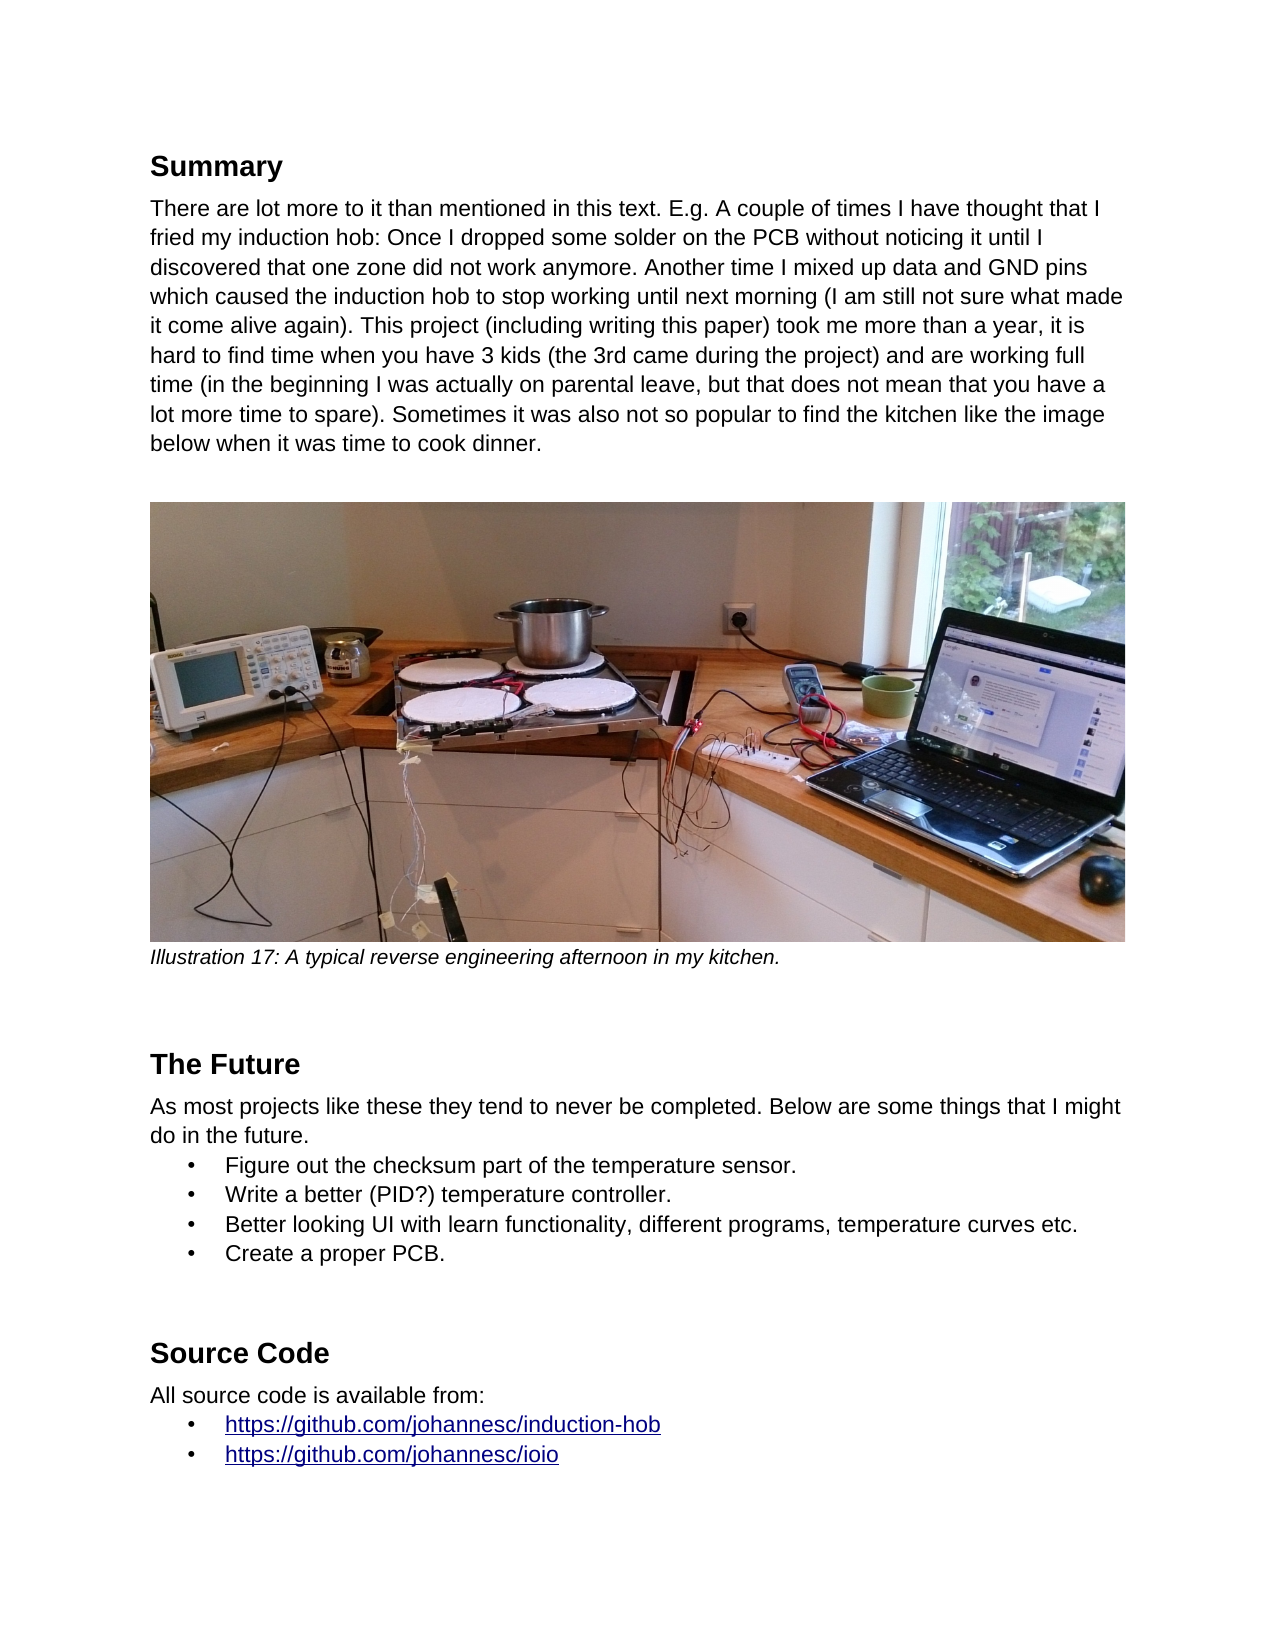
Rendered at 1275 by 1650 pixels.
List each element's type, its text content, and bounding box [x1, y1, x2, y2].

list Write a better (PID?) temperature controller. [187, 1182, 1125, 1208]
text Illustration 17: A typical reverse engineering afternoon in my kitchen. [150, 942, 1125, 968]
subtitle Source Code [150, 1337, 1125, 1369]
text As most projects like these they tend to never be completed. Below are some things that I might do in the future. [150, 1094, 1125, 1149]
text All source code is available from: [150, 1383, 1125, 1408]
list Better looking UI with learn functionality, different programs, temperature curves etc. [187, 1211, 1125, 1237]
subtitle Summary [150, 150, 1125, 183]
text There are lot more to it than mentioned in this text. E.g. A couple of times I have thought that I fried my induction hob: Once I dropped some solder on the PCB without noticing it until I discovered that one zone did not work anymore. Another time I mixed up data and GND pins which caused the induction hob to stop working until next morning (I am still not sure what made it come alive again). This project (including writing this paper) took me more than a year, it is hard to find time when you have 3 kids (the 3rd came during the project) and are working full time (in the beginning I was actually on parental leave, but that does not mean that you have a lot more time to spare). Sometimes it was also not so popular to find the kitchen like the image below when it was time to cook dinner. [150, 196, 1125, 456]
list Create a proper PCB. [187, 1241, 1125, 1266]
subtitle The Future [150, 1048, 1125, 1081]
picture [150, 502, 1125, 942]
list Figure out the checksum part of the temperature sensor. [187, 1153, 1125, 1178]
list https://github.com/johannesc/ioio [187, 1441, 1125, 1467]
list https://github.com/johannesc/induction-hob [187, 1412, 1125, 1438]
